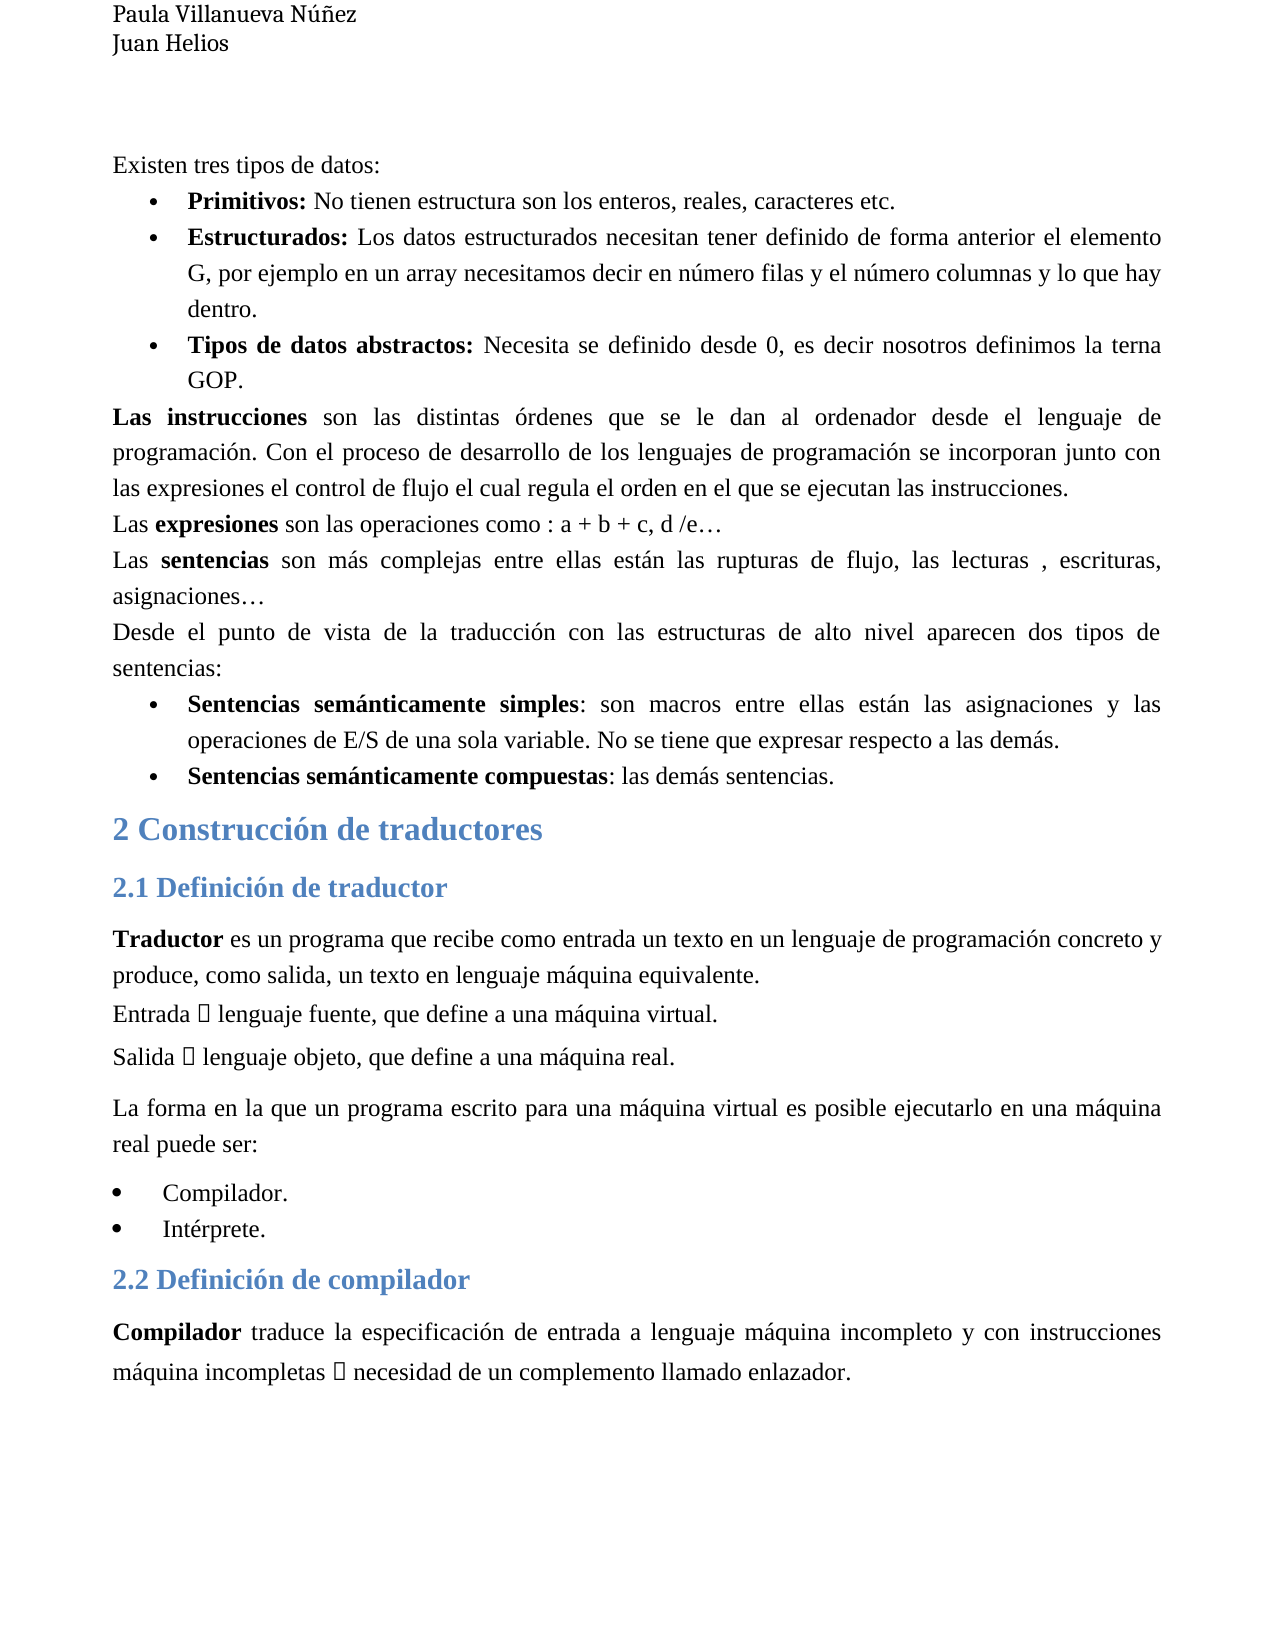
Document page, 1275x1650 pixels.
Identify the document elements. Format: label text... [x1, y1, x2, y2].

subtitle 2 Construcción de traductores [112, 809, 1162, 848]
text La forma en la que un programa escrito para una máquina virtual es posible ejecutarlo en una máquina real puede ser: [112, 1093, 1162, 1158]
text Salida  lenguaje objeto, que define a una máquina real. [112, 1038, 1162, 1073]
text Compilador traduce la especificación de entrada a lenguaje máquina incompleto y con instrucciones máquina incompletas  necesidad de un complemento llamado enlazador. [112, 1317, 1162, 1388]
list Compilador. [112, 1178, 1162, 1207]
list Intérprete. [112, 1214, 1162, 1243]
text Existen tres tipos de datos: [112, 150, 1162, 179]
subtitle 2.2 Definición de compilador [112, 1262, 1162, 1296]
subtitle 2.1 Definición de traductor [112, 870, 1162, 903]
text Las instrucciones son las distintas órdenes que se le dan al ordenador desde el lenguaje de programación. Con el proceso de desarrollo de los lenguajes de programación se incorporan junto con las expresiones el control de flujo el cual regula el orden en el que se ejecutan las instrucciones. [112, 402, 1162, 502]
text Las sentencias son más complejas entre ellas están las rupturas de flujo, las lecturas , escrituras, asignaciones… Desde el punto de vista de la traducción con las estructuras de alto nivel aparecen dos tipos de sentencias: [112, 545, 1162, 682]
list Sentencias semánticamente simples: son macros entre ellas están las asignaciones y las operaciones de E/S de una sola variable. No se tiene que expresar respecto a las demás. [150, 689, 1162, 754]
list Sentencias semánticamente compuestas: las demás sentencias. [150, 761, 1162, 790]
text Las expresiones son las operaciones como : a + b + c, d /e… [112, 509, 1162, 538]
list Estructurados: Los datos estructurados necesitan tener definido de forma anterior el elemento G, por ejemplo en un array necesitamos decir en número filas y el número columnas y lo que hay dentro. [150, 222, 1162, 322]
list Primitivos: No tienen estructura son los enteros, reales, caracteres etc. [150, 186, 1162, 215]
text Entrada  lenguaje fuente, que define a una máquina virtual. [112, 996, 1162, 1030]
list Tipos de datos abstractos: Necesita se definido desde 0, es decir nosotros definimos la terna GOP. [150, 330, 1162, 394]
text Traductor es un programa que recibe como entrada un texto en un lenguaje de programación concreto y produce, como salida, un texto en lenguaje máquina equivalente. [112, 924, 1162, 989]
